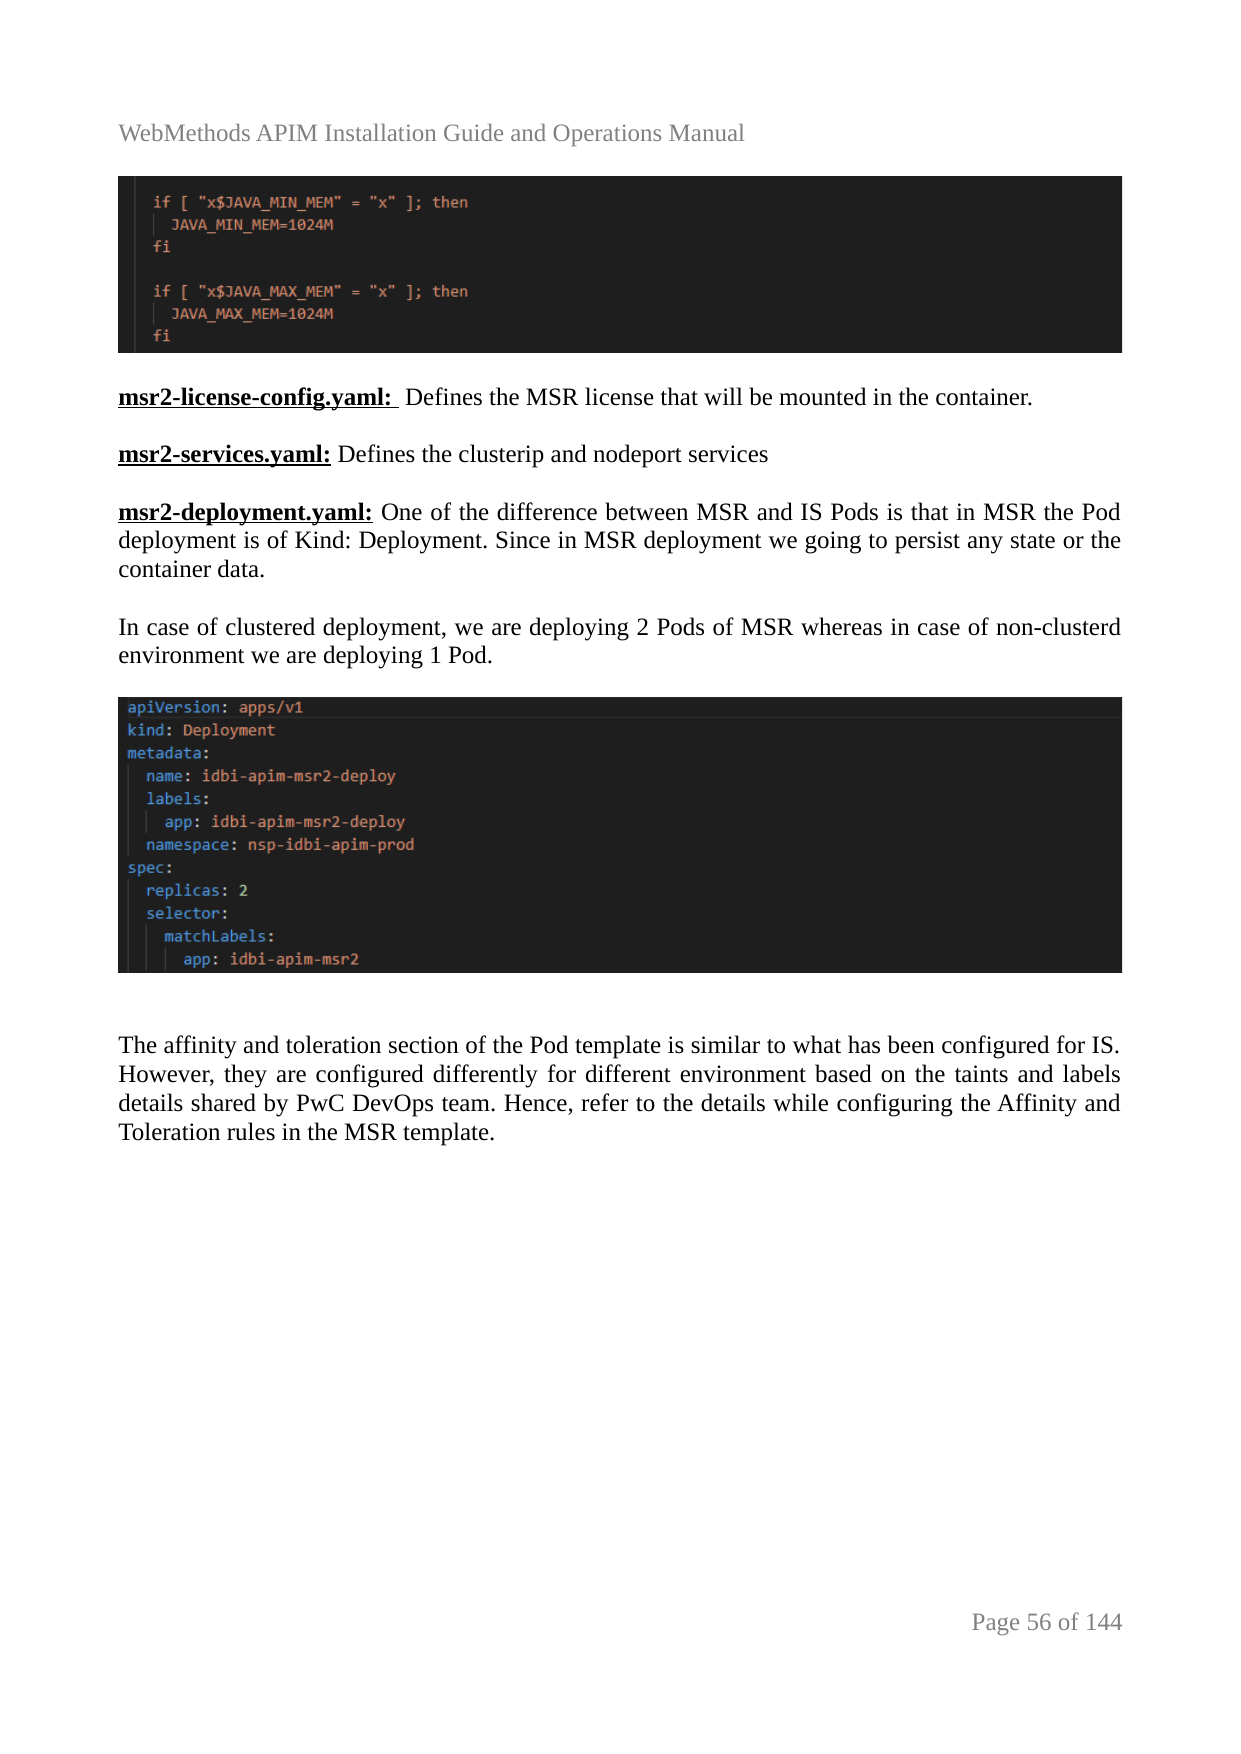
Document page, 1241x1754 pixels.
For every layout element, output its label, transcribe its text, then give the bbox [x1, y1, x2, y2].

text msr2-services.yaml: Defines the clusterip and nodeport services [118, 439, 1122, 468]
text The affinity and toleration section of the Pod template is similar to what has been configured for IS. However, they are configured differently for different environment based on the taints and labels details shared by PwC DevOps team. Hence, refer to the details while configuring the Affinity and Toleration rules in the MSR template. [118, 1030, 1122, 1145]
text msr2-license-config.yaml: Defines the MSR license that will be mounted in the container. [118, 382, 1122, 410]
picture [118, 697, 1123, 973]
text msr2-deployment.yaml: One of the difference between MSR and IS Pods is that in MSR the Pod deployment is of Kind: Deployment. Since in MSR deployment we going to persist any state or the container data. [118, 497, 1122, 583]
text In case of clustered deployment, we are deploying 2 Pods of MSR whereas in case of non-clusterd environment we are deploying 1 Pod. [118, 612, 1122, 669]
picture [118, 176, 1123, 353]
